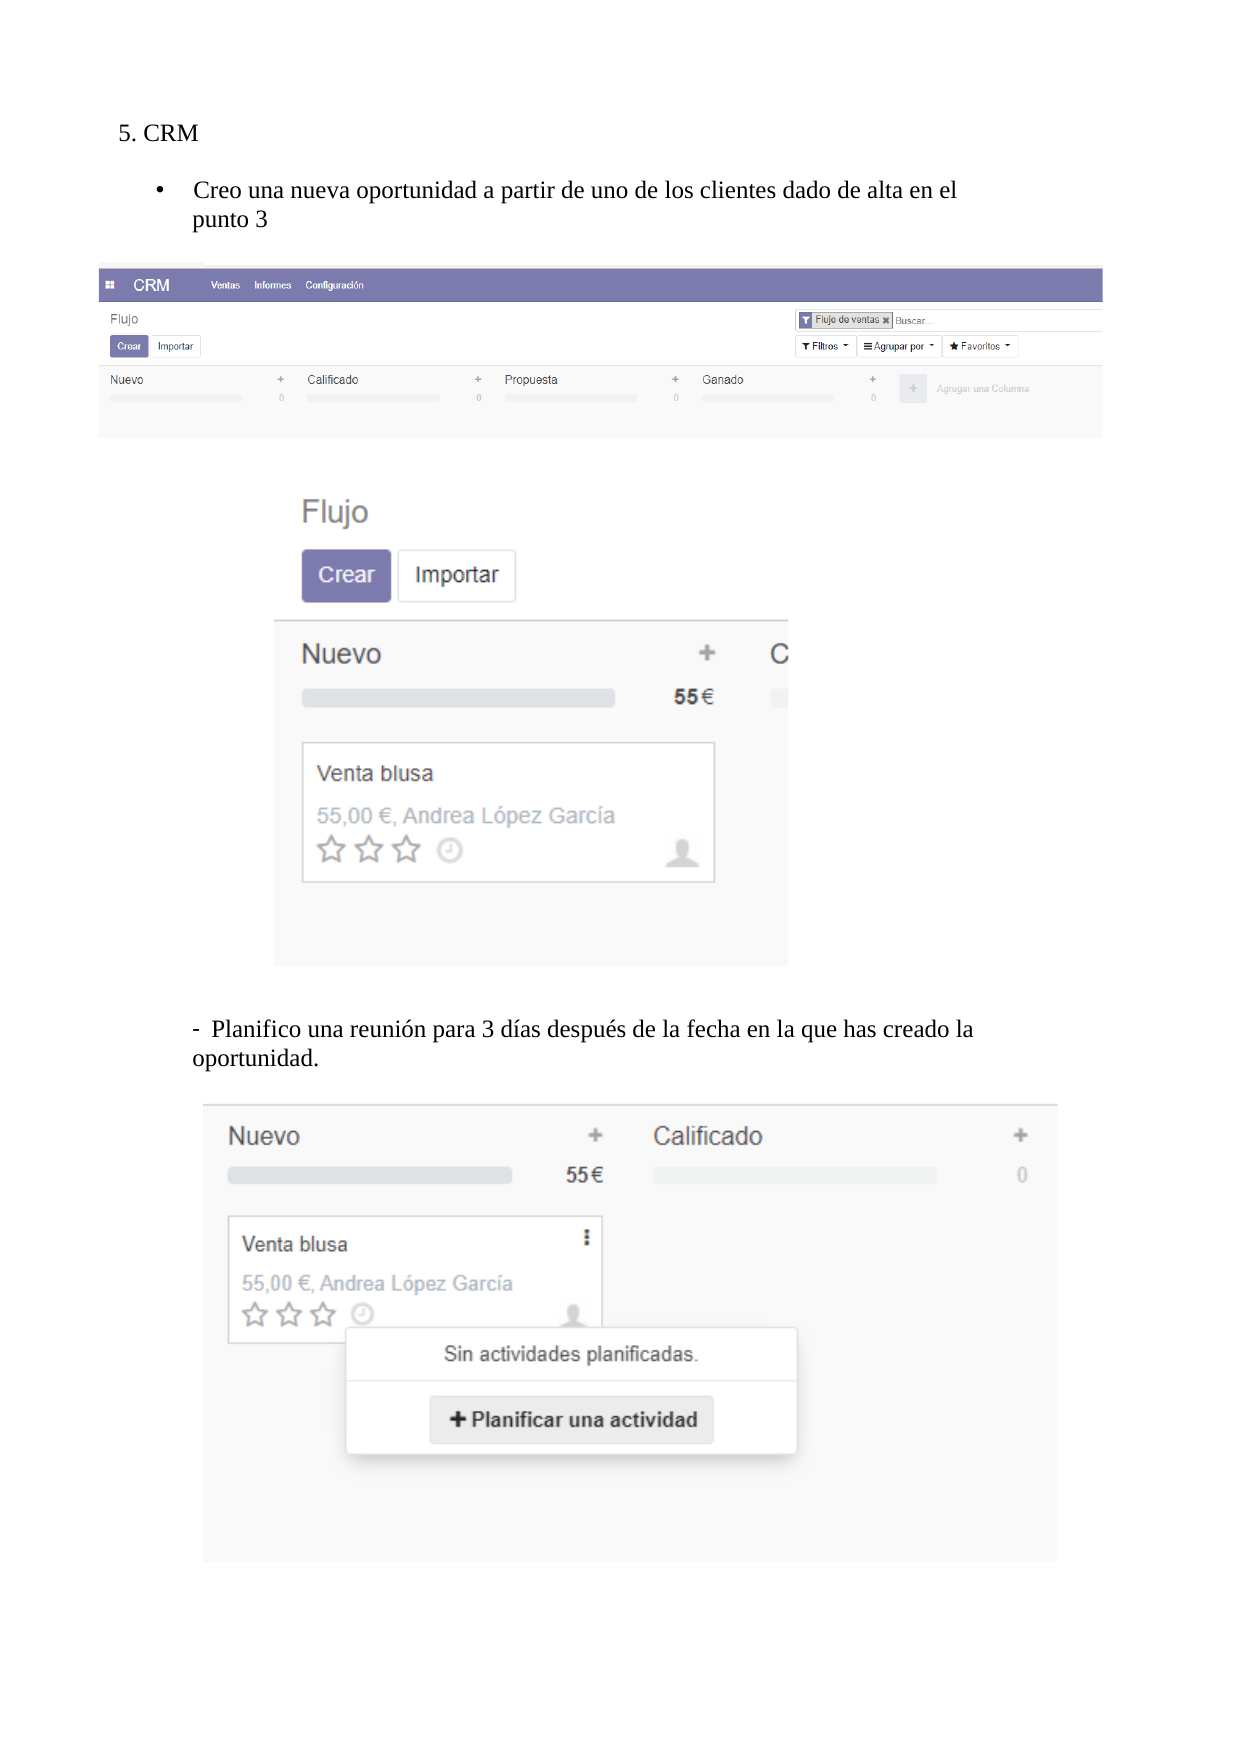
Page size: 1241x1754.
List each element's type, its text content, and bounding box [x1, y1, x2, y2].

picture [98, 262, 1103, 438]
text punto 3 [118, 204, 1122, 233]
picture [274, 487, 789, 966]
text - Planifico una reunión para 3 días después de la fecha en la que has creado la oportunidad. [118, 1013, 1122, 1072]
picture [203, 1095, 1058, 1562]
text 5. CRM [118, 118, 1122, 147]
list Creo una nueva oportunidad a partir de uno de los clientes dado de alta en el [156, 176, 1122, 204]
